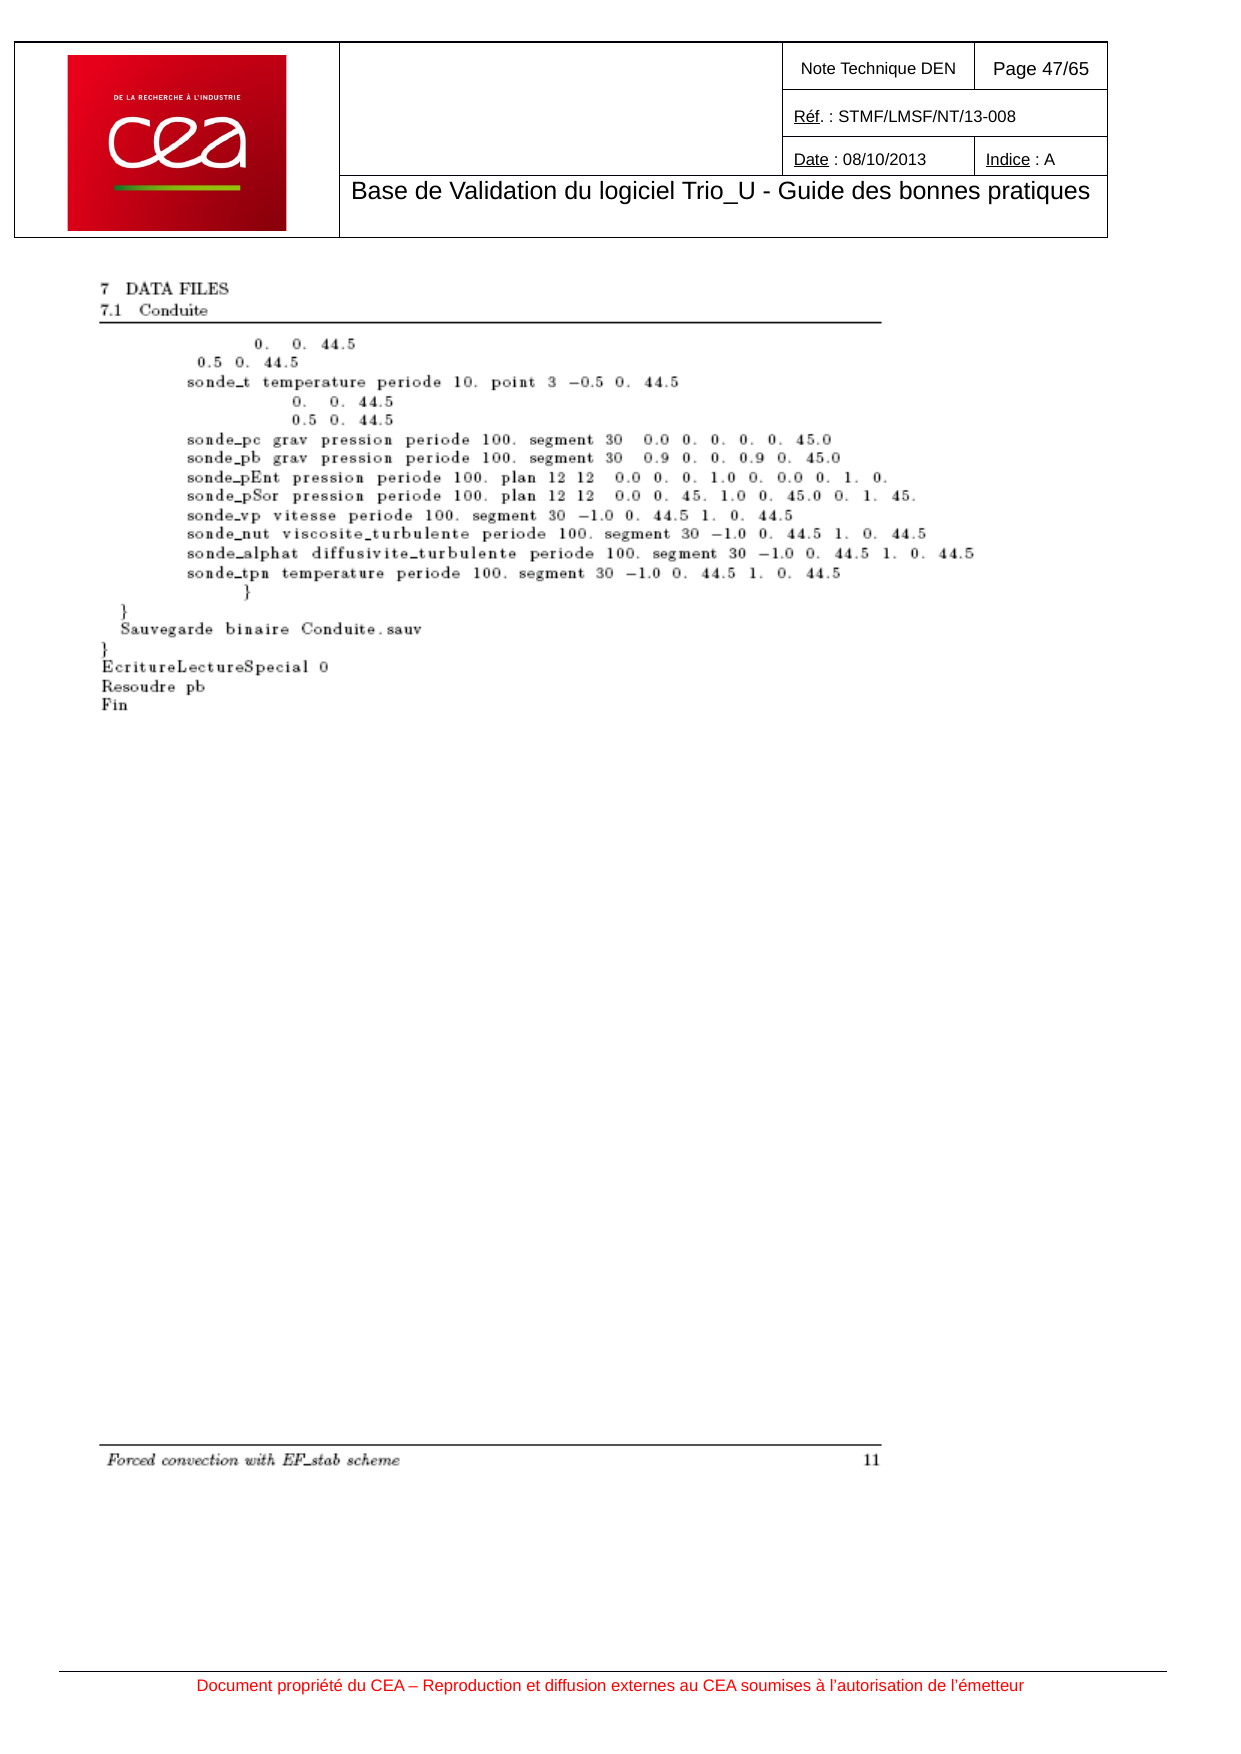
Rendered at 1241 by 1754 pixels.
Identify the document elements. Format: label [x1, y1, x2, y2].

picture [59, 266, 993, 1490]
picture [67, 55, 287, 231]
